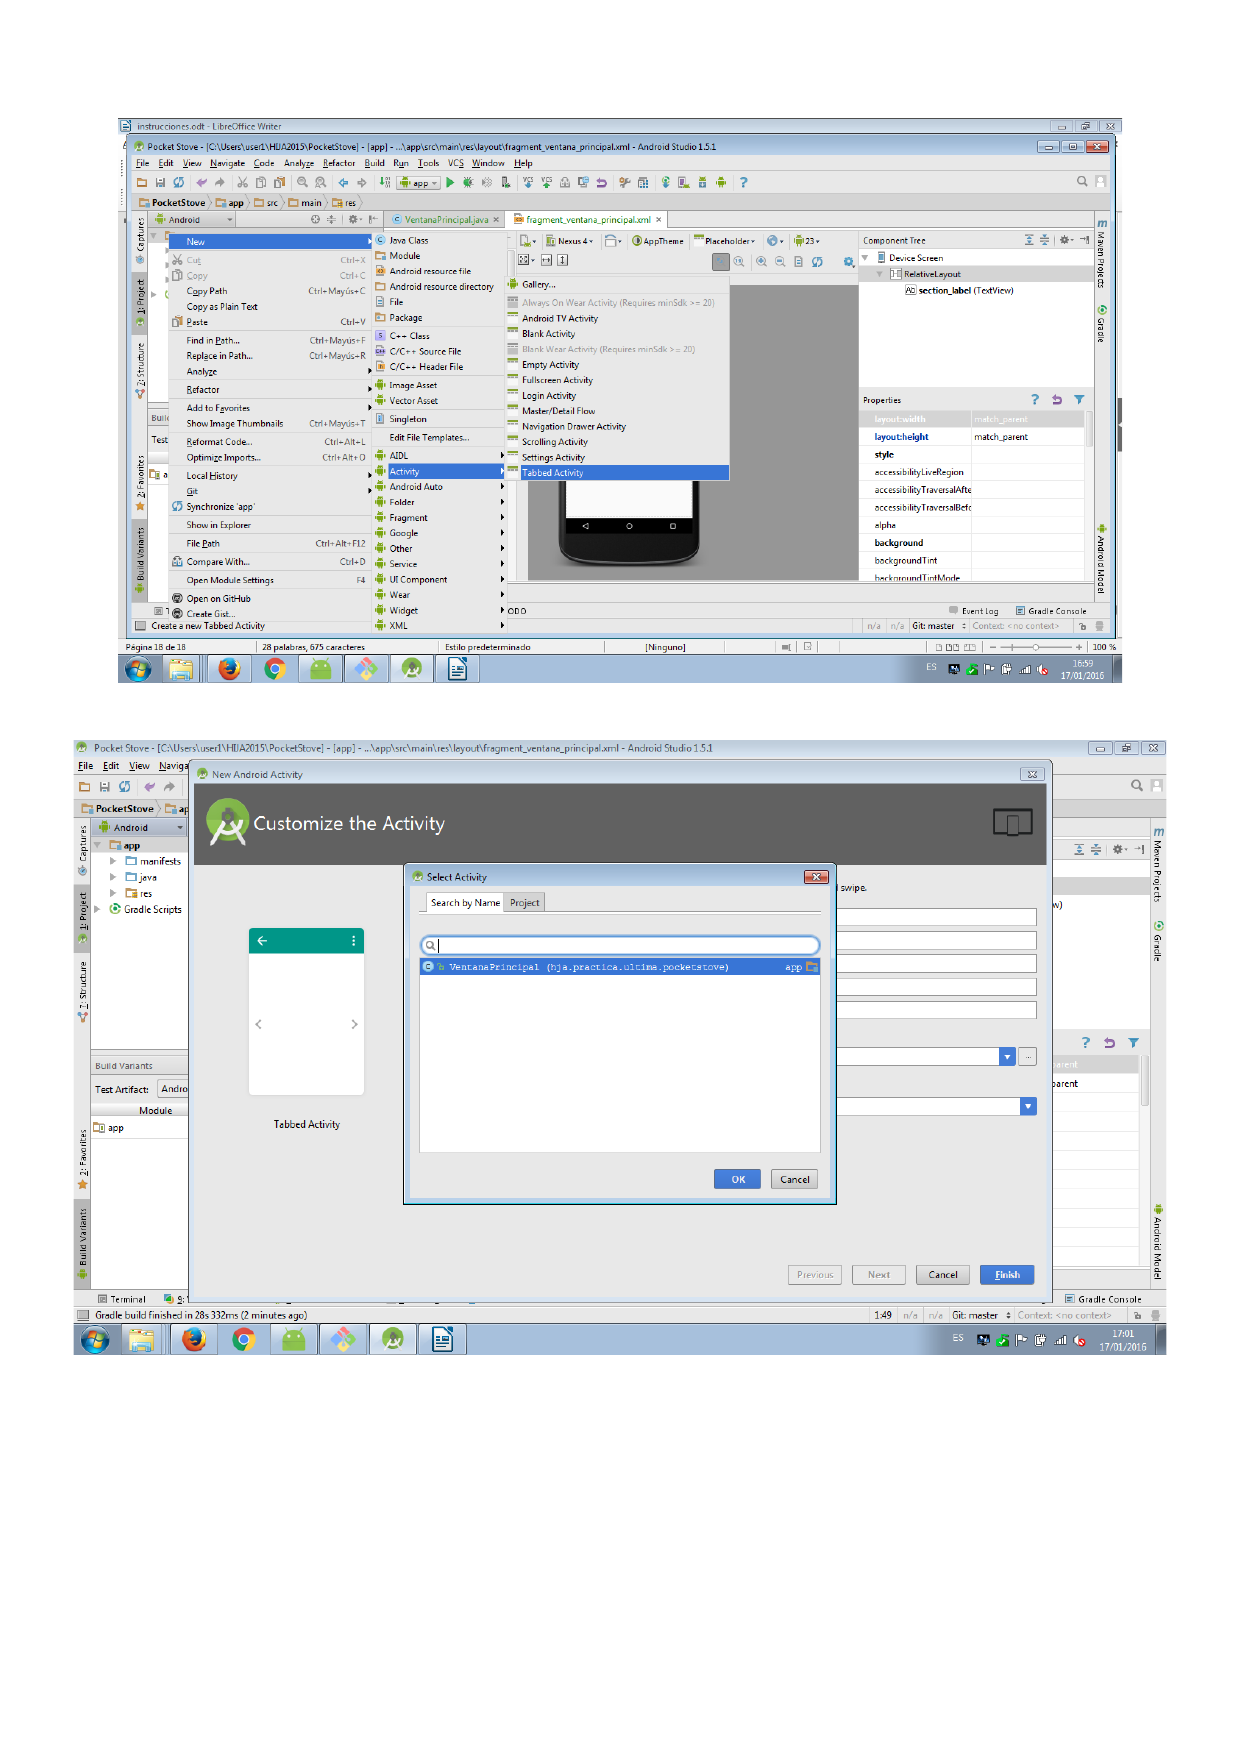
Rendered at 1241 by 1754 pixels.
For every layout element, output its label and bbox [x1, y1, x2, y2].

picture [118, 118, 1123, 683]
picture [73, 740, 1167, 1355]
